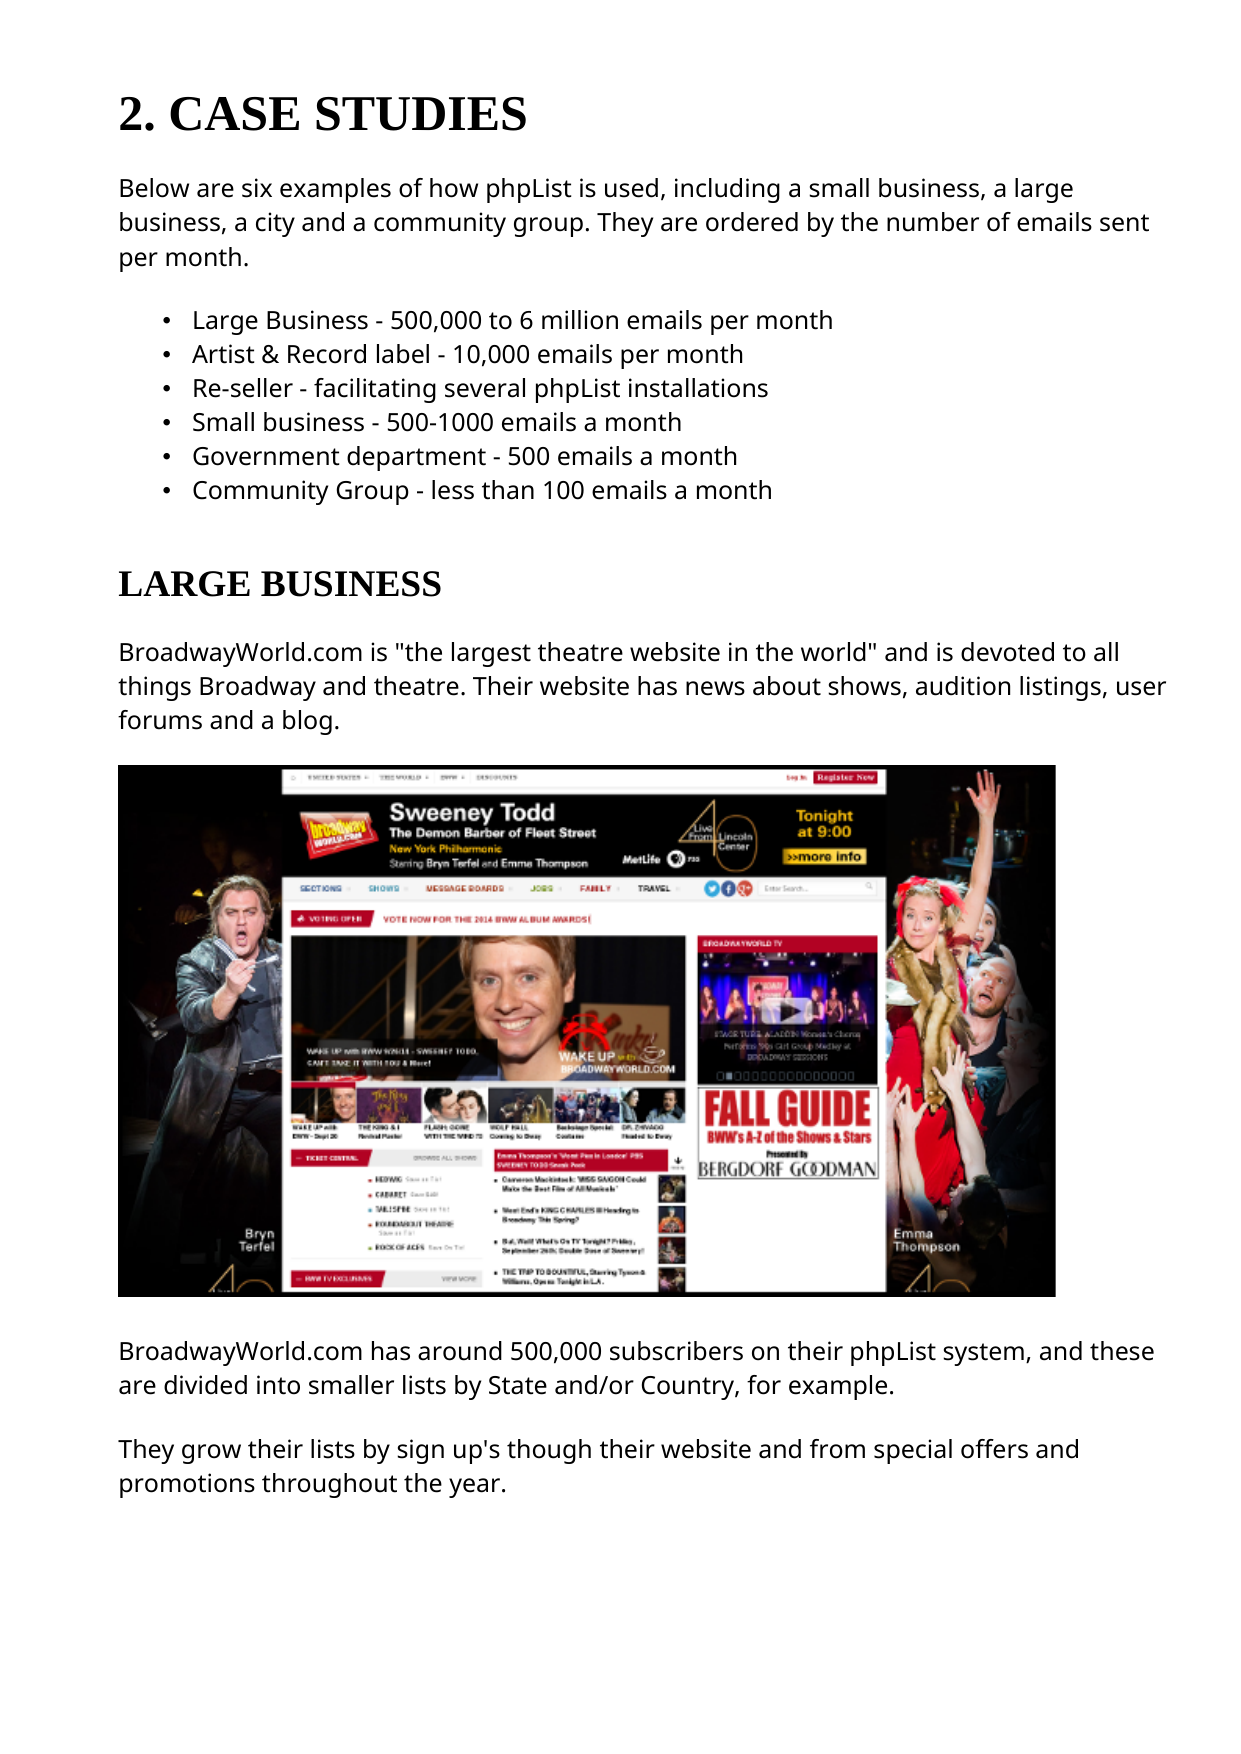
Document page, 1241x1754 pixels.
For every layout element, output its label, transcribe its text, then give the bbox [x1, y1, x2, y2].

text BroadwayWorld.com is "the largest theatre website in the world" and is devoted to all things Broadway and theatre. Their website has news about shows, audition listings, user forums and a blog. [118, 634, 1181, 736]
list Artist & Record label - 10,000 emails per month [162, 337, 1181, 371]
text Below are six examples of how phpList is used, including a small business, a large business, a city and a community group. They are ordered by the number of emails sent per month. [118, 171, 1181, 273]
subtitle 2. Case Studies [118, 84, 1181, 142]
text They grow their lists by sign up's though their website and from special offers and promotions throughout the year. [118, 1431, 1181, 1499]
picture [118, 765, 1056, 1297]
list Re-seller - facilitating several phpList installations [162, 371, 1181, 405]
subtitle Large Business [118, 562, 1181, 605]
list Small business - 500-1000 emails a month [162, 405, 1181, 439]
text BroadwayWorld.com has around 500,000 subscribers on their phpList system, and these are divided into smaller lists by State and/or Country, for example. [118, 1334, 1181, 1402]
list Community Group - less than 100 emails a month [162, 473, 1181, 507]
list Large Business - 500,000 to 6 million emails per month [162, 303, 1181, 337]
list Government department - 500 emails a month [162, 439, 1181, 473]
